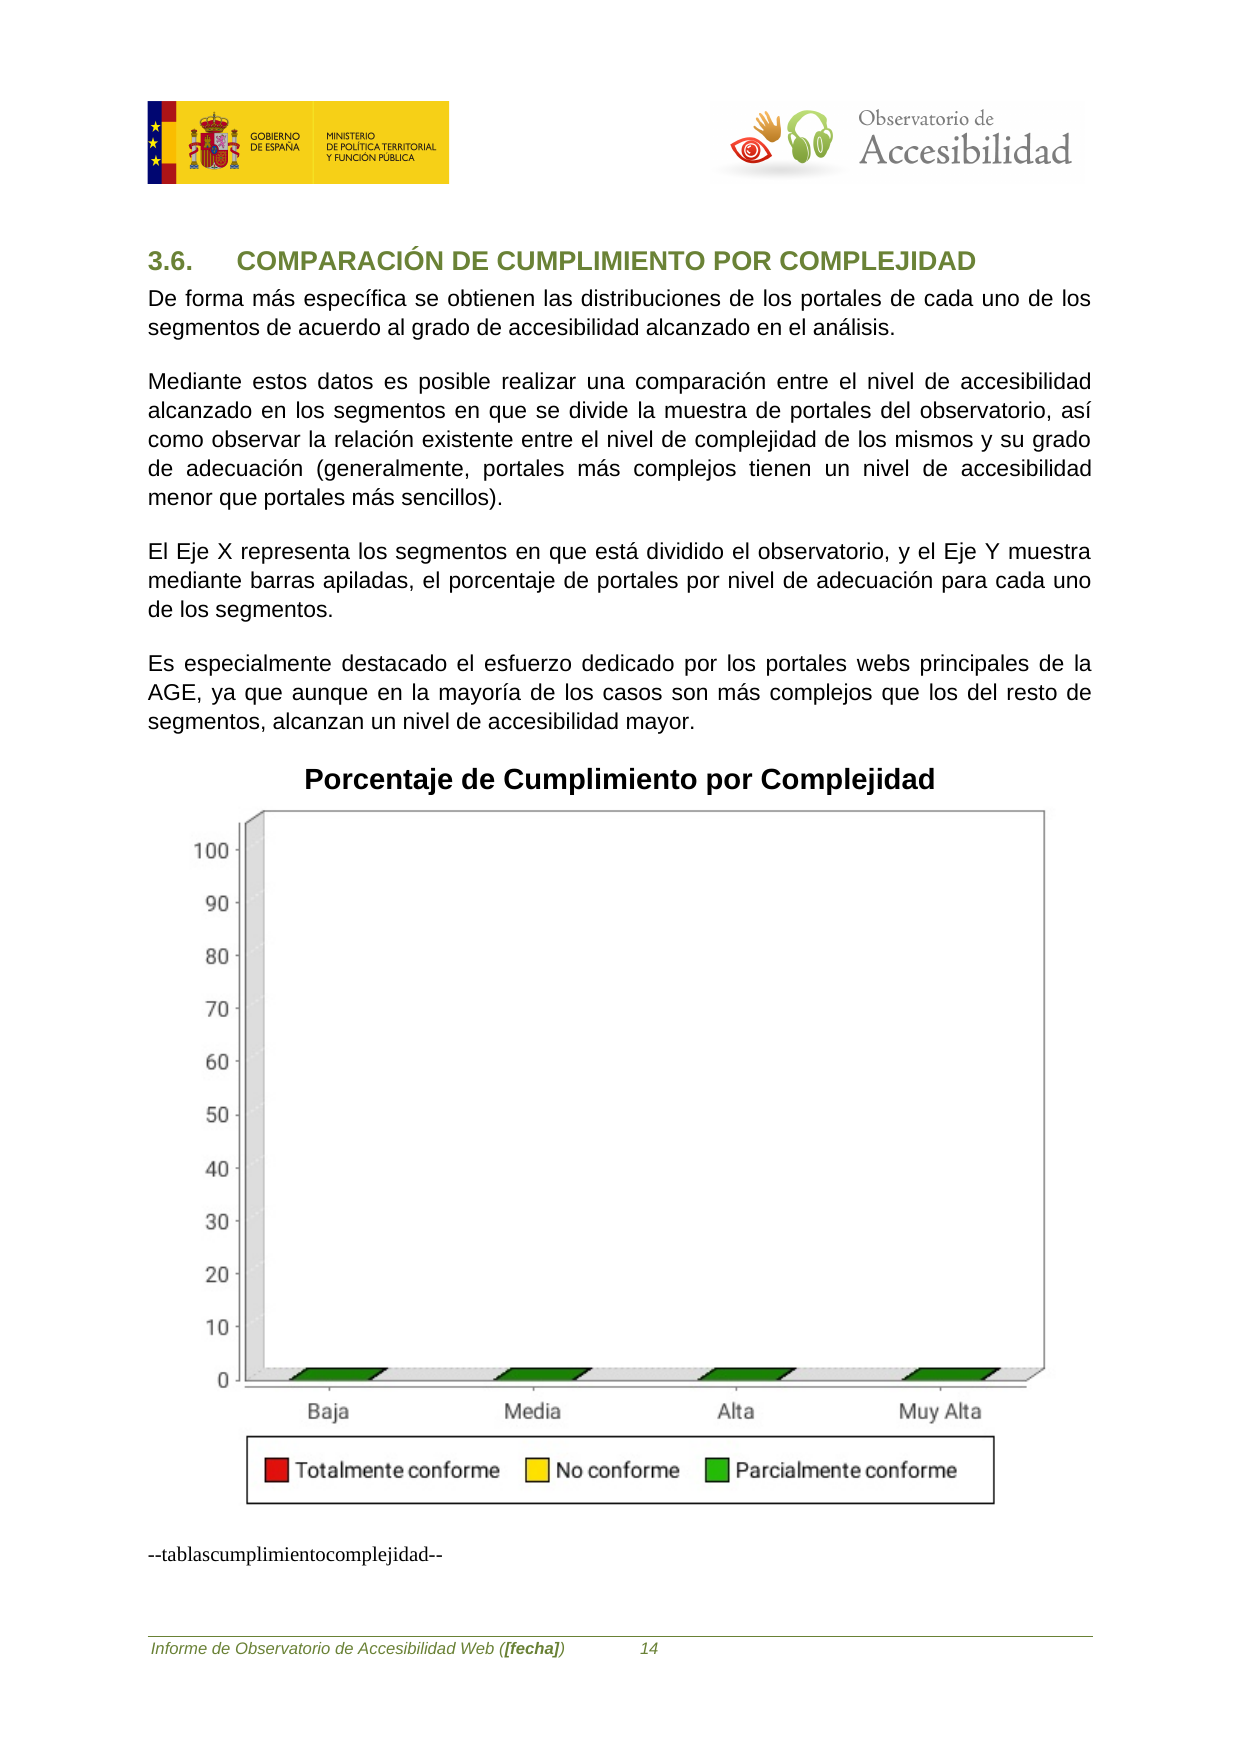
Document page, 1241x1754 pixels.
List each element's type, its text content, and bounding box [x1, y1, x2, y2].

text --tablascumplimientocomplejidad-- [148, 1542, 1092, 1566]
subtitle Comparación de cumplimiento por complejidad [148, 245, 1092, 276]
text Es especialmente destacado el esfuerzo dedicado por los portales webs principales de la AGE, ya que aunque en la mayoría de los casos son más complejos que los del resto de segmentos, alcanzan un nivel de accesibilidad mayor. [148, 650, 1092, 734]
text Mediante estos datos es posible realizar una comparación entre el nivel de accesibilidad alcanzado en los segmentos en que se divide la muestra de portales del observatorio, así como observar la relación existente entre el nivel de complejidad de los mismos y su grado de adecuación (generalmente, portales más complejos tienen un nivel de accesibilidad menor que portales más sencillos). [148, 368, 1092, 510]
text Porcentaje de Cumplimiento por Complejidad [148, 762, 1092, 795]
text El Eje X representa los segmentos en que está dividido el observatorio, y el Eje Y muestra mediante barras apiladas, el porcentaje de portales por nivel de adecuación para cada uno de los segmentos. [148, 538, 1092, 622]
text De forma más específica se obtienen las distribuciones de los portales de cada uno de los segmentos de acuerdo al grado de accesibilidad alcanzado en el análisis. [148, 285, 1092, 341]
picture [178, 795, 1062, 1506]
picture [710, 101, 1086, 184]
picture [147, 101, 450, 184]
